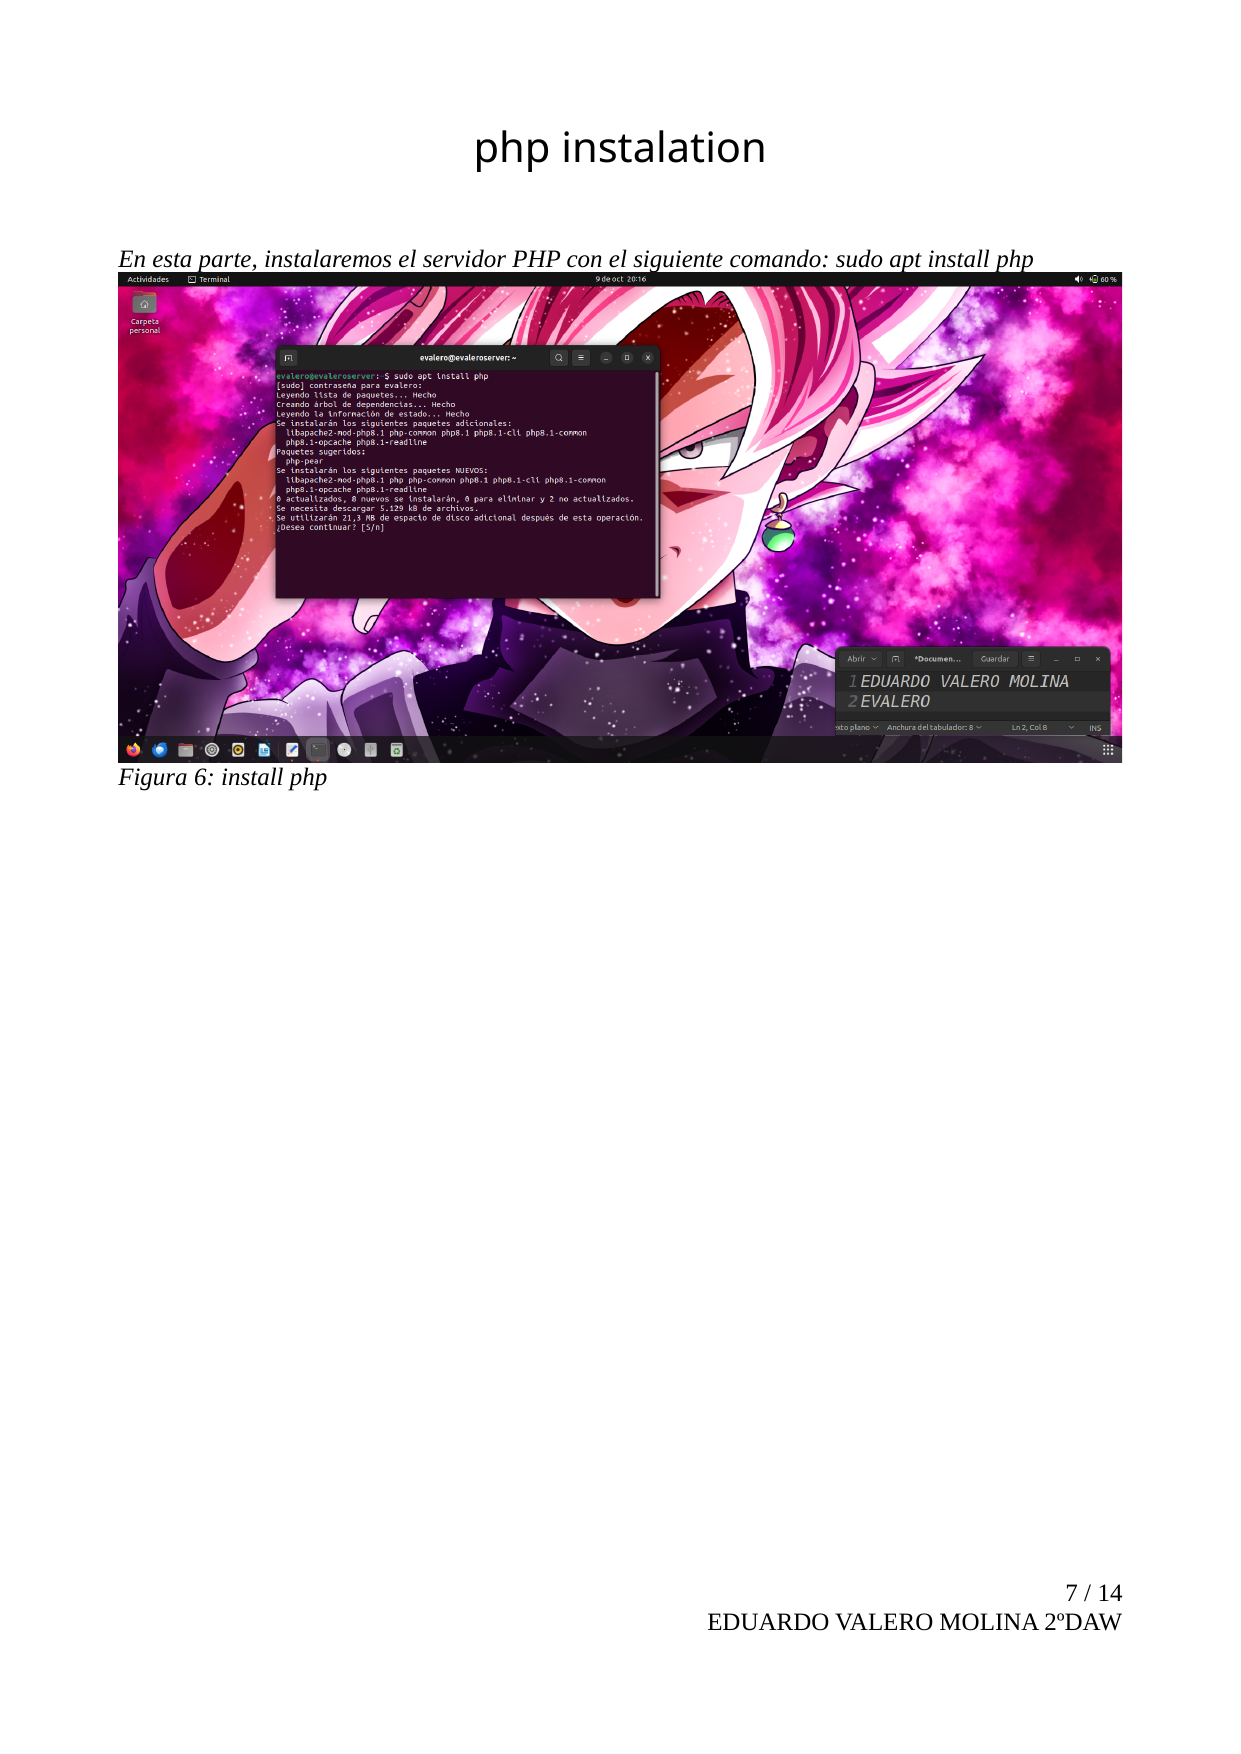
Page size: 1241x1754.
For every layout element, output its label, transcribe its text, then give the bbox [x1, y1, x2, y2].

text En esta parte, instalaremos el servidor PHP con el siguiente comando: sudo apt install php [118, 244, 1122, 272]
text php instalation [118, 118, 1122, 175]
text Figura 6: install php [118, 763, 1122, 791]
picture [118, 272, 1123, 763]
